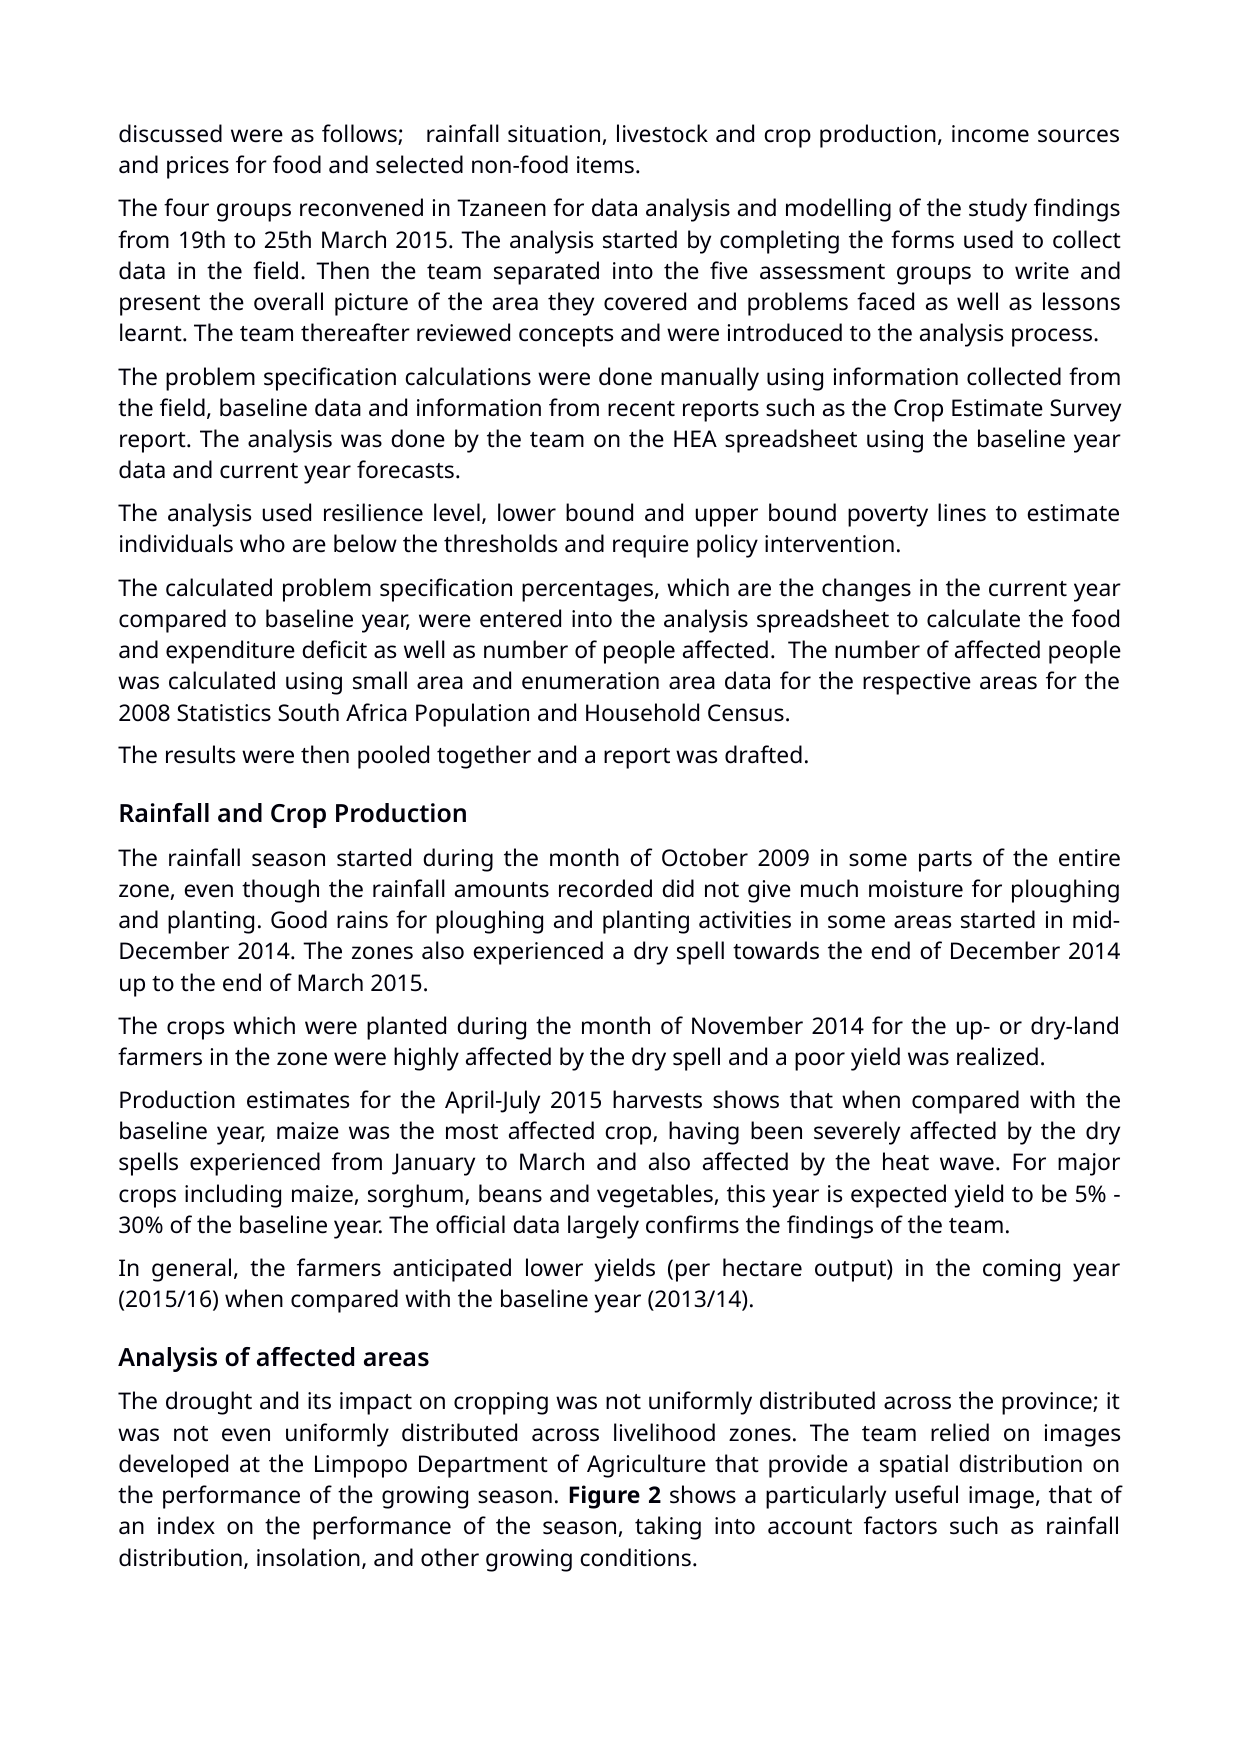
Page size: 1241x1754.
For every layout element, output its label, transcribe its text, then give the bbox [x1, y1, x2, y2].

text The analysis used resilience level, lower bound and upper bound poverty lines to estimate individuals who are below the thresholds and require policy intervention. [118, 497, 1122, 560]
text The calculated problem specification percentages, which are the changes in the current year compared to baseline year, were entered into the analysis spreadsheet to calculate the food and expenditure deficit as well as number of people affected. The number of affected people was calculated using small area and enumeration area data for the respective areas for the 2008 Statistics South Africa Population and Household Census. [118, 571, 1122, 728]
text Production estimates for the April-July 2015 harvests shows that when compared with the baseline year, maize was the most affected crop, having been severely affected by the dry spells experienced from January to March and also affected by the heat wave. For major crops including maize, sorghum, beans and vegetables, this year is expected yield to be 5% - 30% of the baseline year. The official data largely confirms the findings of the team. [118, 1084, 1122, 1240]
text The results were then pooled together and a report was drafted. [118, 739, 1122, 771]
subtitle Rainfall and Crop Production [118, 796, 1122, 830]
subtitle Analysis of affected areas [118, 1339, 1122, 1373]
text The problem specification calculations were done manually using information collected from the field, baseline data and information from recent reports such as the Crop Estimate Survey report. The analysis was done by the team on the HEA spreadsheet using the baseline year data and current year forecasts. [118, 360, 1122, 485]
text The four groups reconvened in Tzaneen for data analysis and modelling of the study findings from 19th to 25th March 2015. The analysis started by completing the forms used to collect data in the field. Then the team separated into the five assessment groups to write and present the overall picture of the area they covered and problems faced as well as lessons learnt. The team thereafter reviewed concepts and were introduced to the analysis process. [118, 192, 1122, 349]
text The rainfall season started during the month of October 2009 in some parts of the entire zone, even though the rainfall amounts recorded did not give much moisture for ploughing and planting. Good rains for ploughing and planting activities in some areas started in mid-December 2014. The zones also experienced a dry spell towards the end of December 2014 up to the end of March 2015. [118, 842, 1122, 998]
text The drought and its impact on cropping was not uniformly distributed across the province; it was not even uniformly distributed across livelihood zones. The team relied on images developed at the Limpopo Department of Agriculture that provide a spatial distribution on the performance of the growing season. Figure 2 shows a particularly useful image, that of an index on the performance of the season, taking into account factors such as rainfall distribution, insolation, and other growing conditions. [118, 1385, 1122, 1573]
text discussed were as follows; rainfall situation, livestock and crop production, income sources and prices for food and selected non-food items. [118, 118, 1122, 181]
text In general, the farmers anticipated lower yields (per hectare output) in the coming year (2015/16) when compared with the baseline year (2013/14). [118, 1252, 1122, 1314]
text The crops which were planted during the month of November 2014 for the up- or dry-land farmers in the zone were highly affected by the dry spell and a poor yield was realized. [118, 1009, 1122, 1072]
